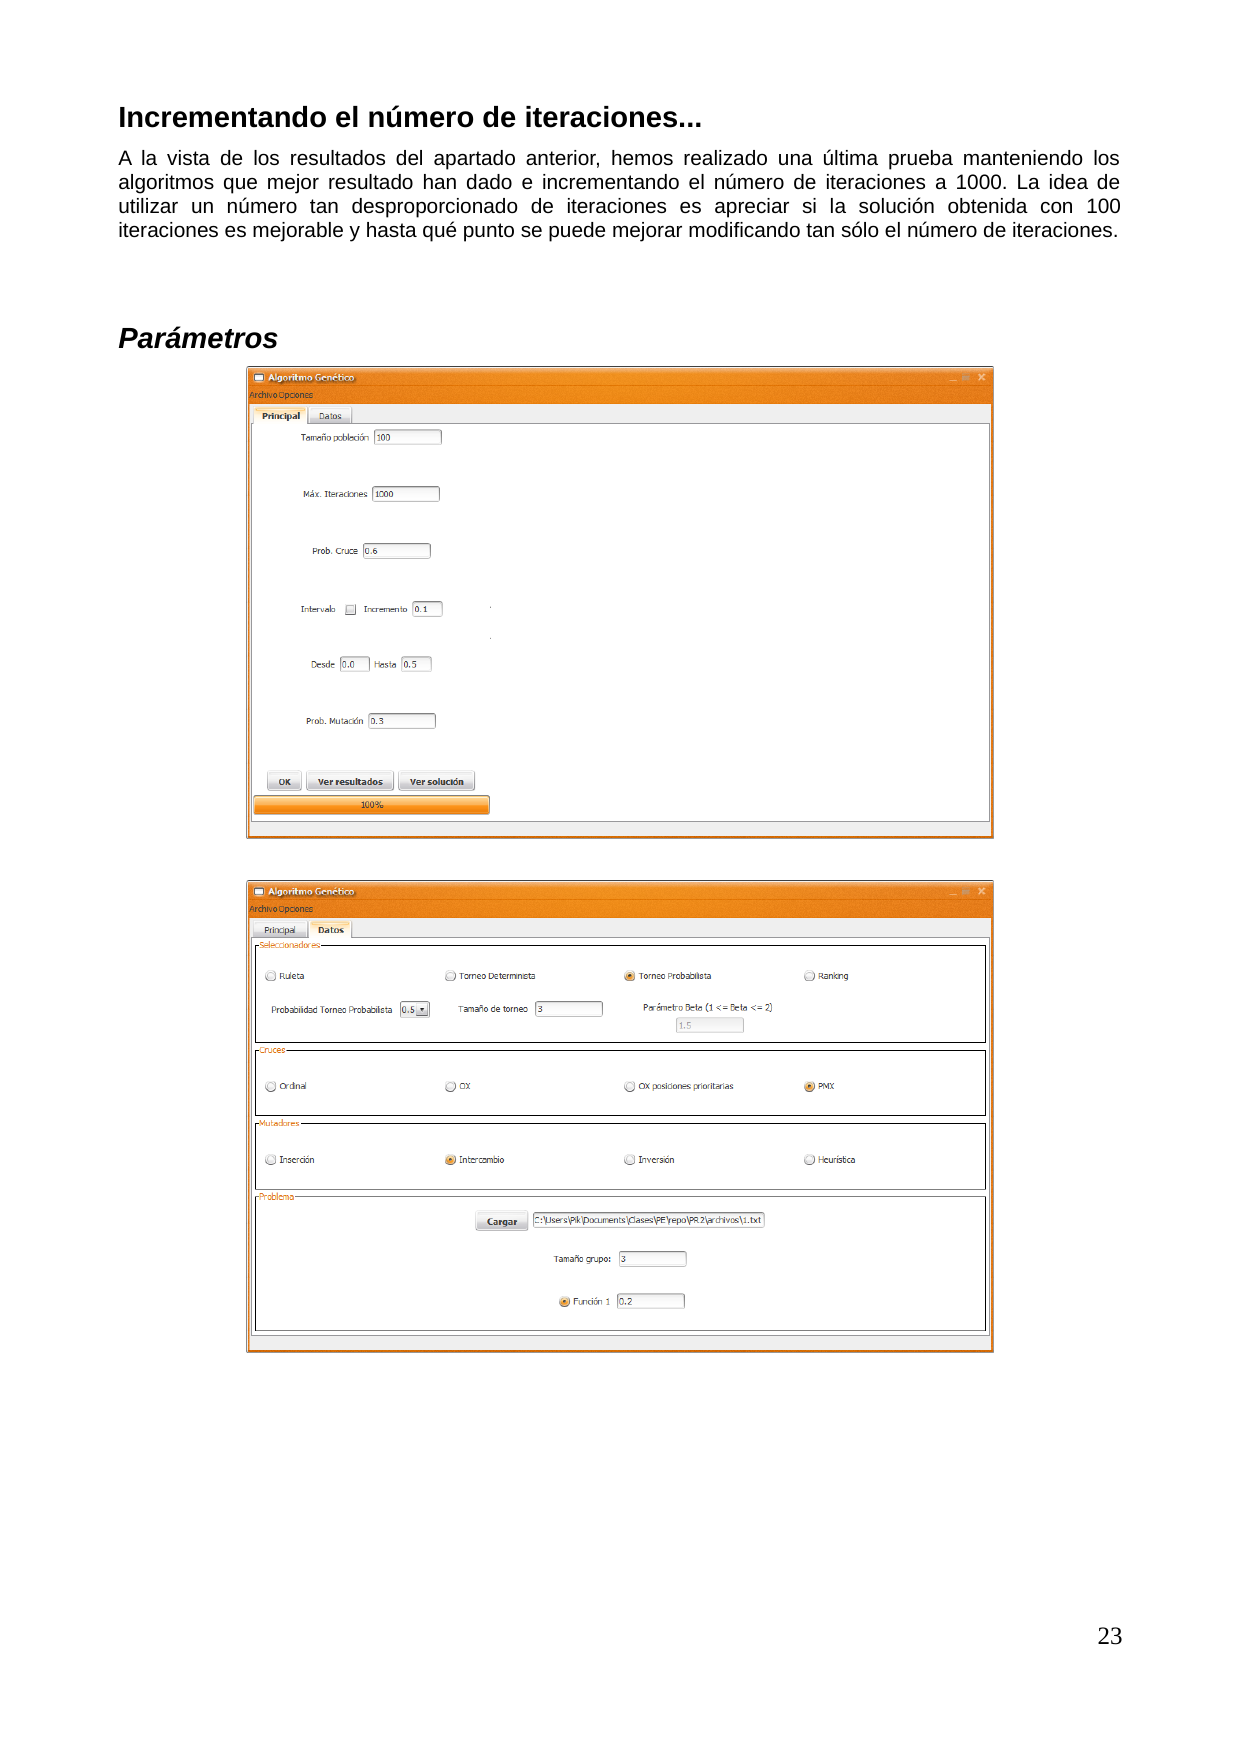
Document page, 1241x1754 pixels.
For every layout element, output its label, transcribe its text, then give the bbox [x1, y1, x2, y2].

subtitle Parámetros [118, 321, 1122, 354]
text A la vista de los resultados del apartado anterior, hemos realizado una última prueba manteniendo los algoritmos que mejor resultado han dado e incrementando el número de iteraciones a 1000. La idea de utilizar un número tan desproporcionado de iteraciones es apreciar si la solución obtenida con 100 iteraciones es mejorable y hasta qué punto se puede mejorar modificando tan sólo el número de iteraciones. [118, 146, 1122, 242]
subtitle Incrementando el número de iteraciones... [118, 100, 1122, 133]
